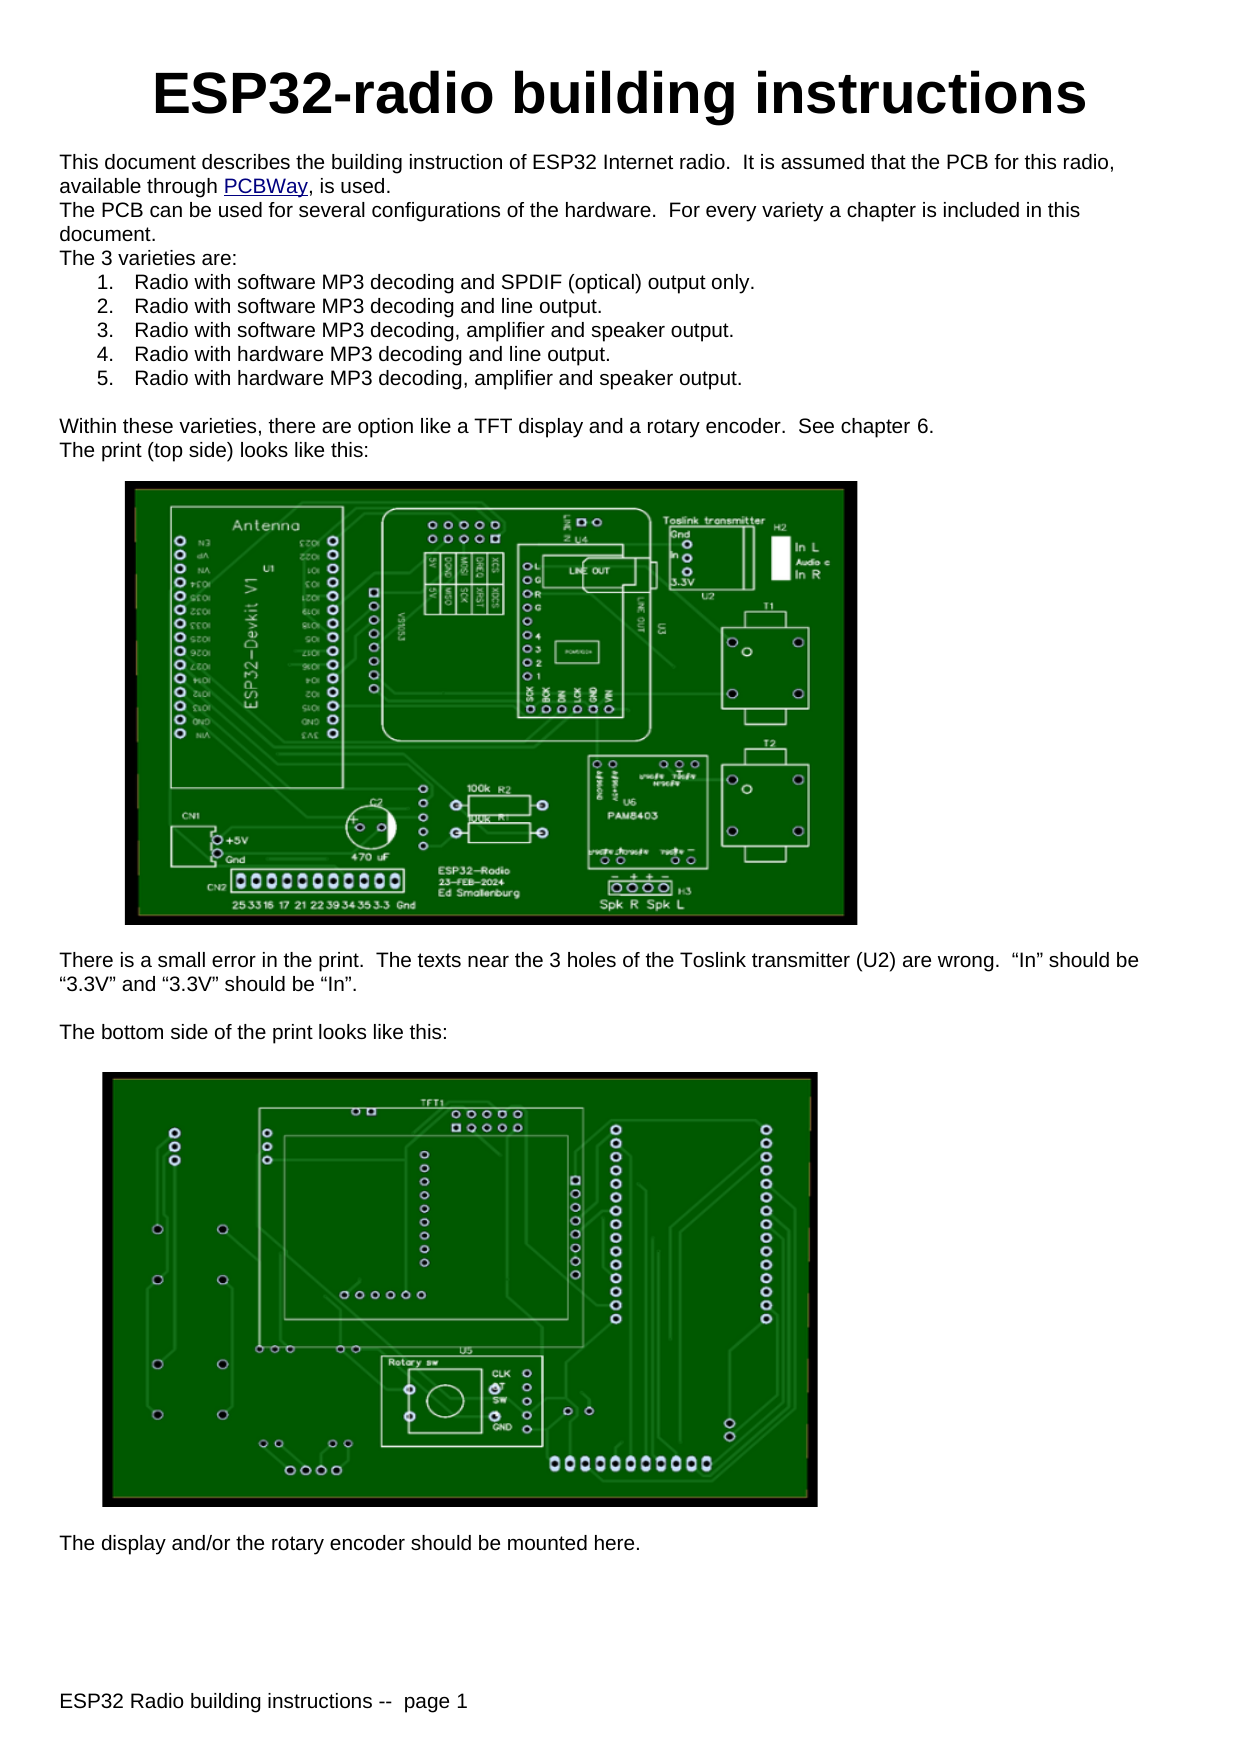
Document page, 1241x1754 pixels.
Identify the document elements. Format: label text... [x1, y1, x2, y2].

text The print (top side) looks like this: [59, 438, 1181, 462]
list Radio with hardware MP3 decoding and line output. [97, 342, 1181, 366]
list Radio with hardware MP3 decoding, amplifier and speaker output. [97, 366, 1181, 390]
text The 3 varieties are: [59, 246, 1181, 270]
text This document describes the building instruction of ESP32 Internet radio. It is assumed that the PCB for this radio, available through PCBWay, is used. [59, 126, 1181, 198]
list Radio with software MP3 decoding, amplifier and speaker output. [97, 318, 1181, 342]
picture [124, 481, 858, 925]
picture [102, 1072, 818, 1507]
list Radio with software MP3 decoding and line output. [97, 294, 1181, 318]
text The PCB can be used for several configurations of the hardware. For every variety a chapter is included in this document. [59, 198, 1181, 246]
text There is a small error in the print. The texts near the 3 holes of the Toslink transmitter (U2) are wrong. “In” should be “3.3V” and “3.3V” should be “In”. [59, 948, 1181, 996]
text The bottom side of the print looks like this: [59, 1020, 1181, 1044]
text Within these varieties, there are option like a TFT display and a rotary encoder. See chapter 6. [59, 414, 1181, 438]
text The display and/or the rotary encoder should be mounted here. [59, 1531, 1181, 1555]
list Radio with software MP3 decoding and SPDIF (optical) output only. [97, 270, 1181, 294]
text ESP32-radio building instructions [59, 59, 1181, 126]
